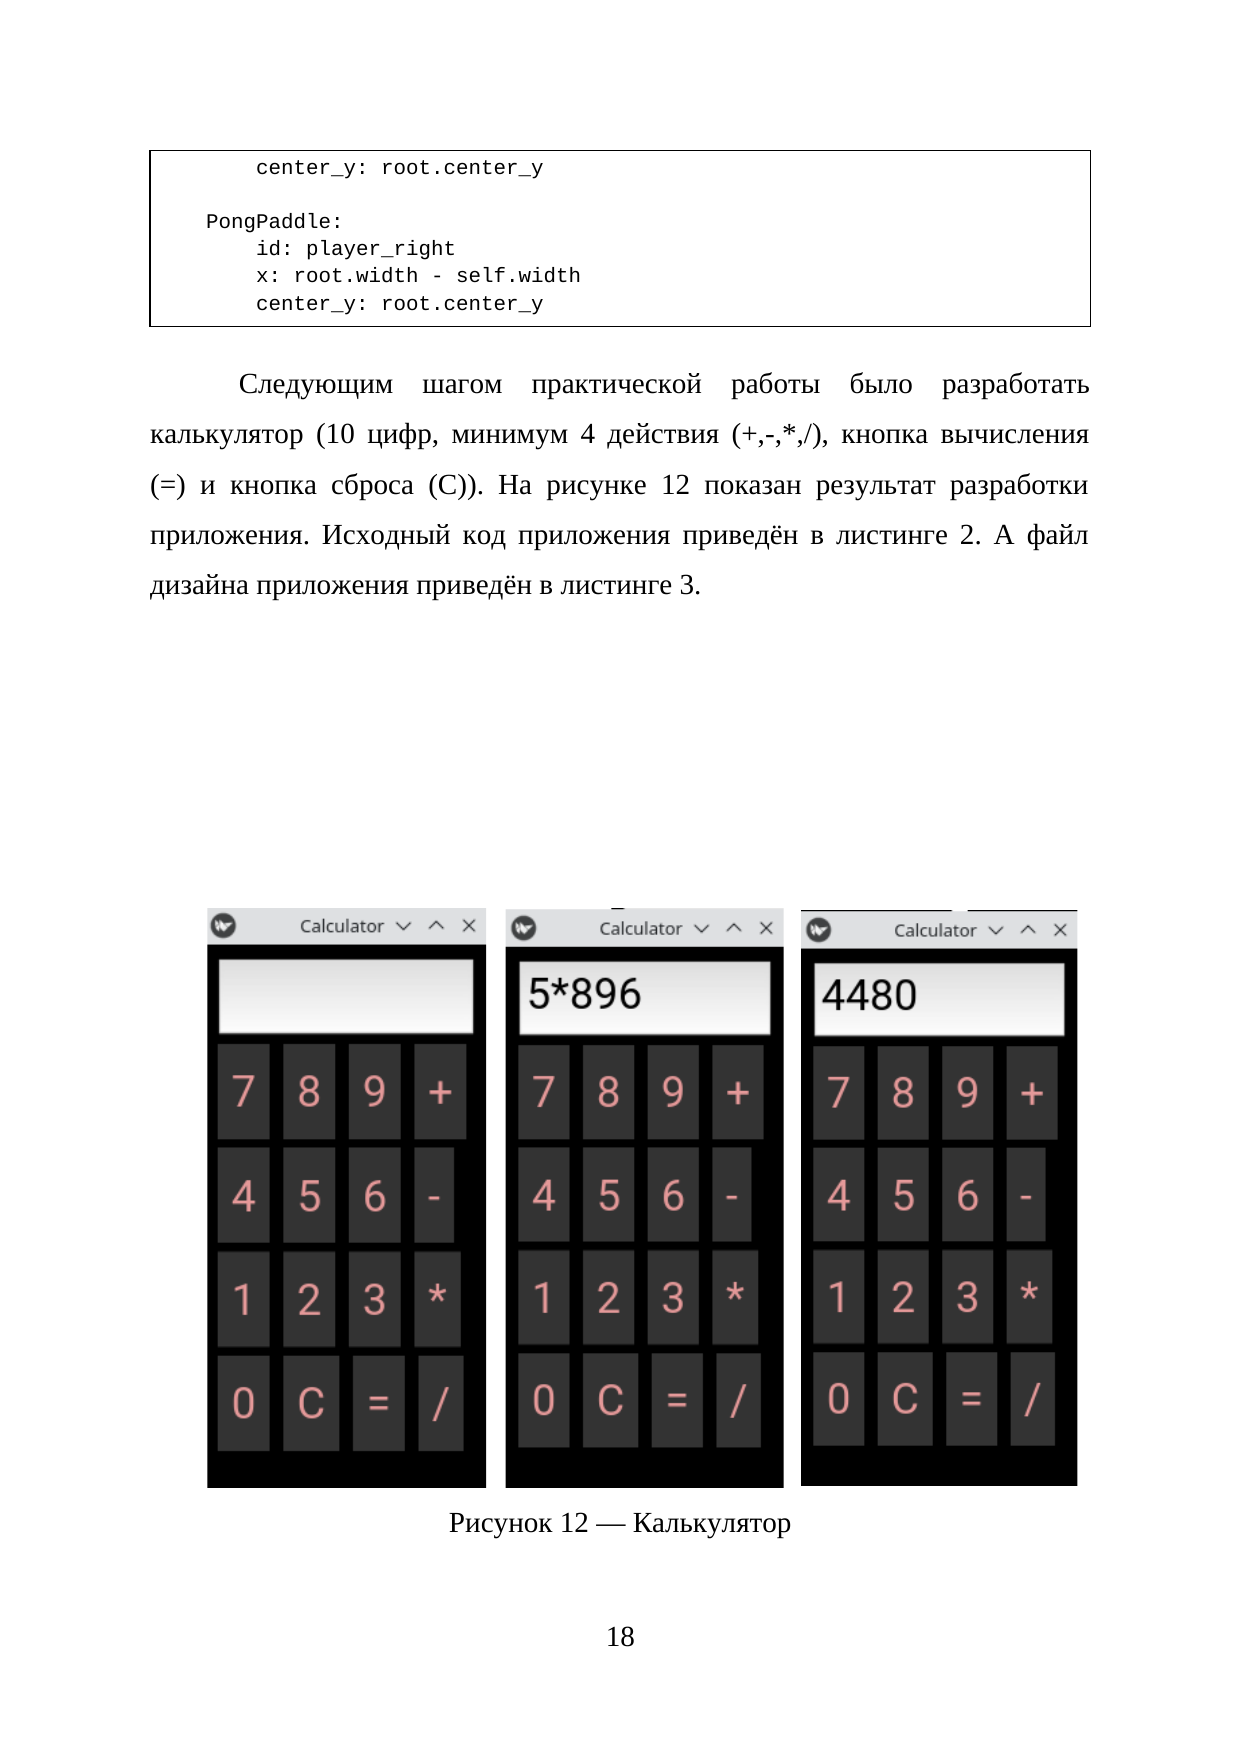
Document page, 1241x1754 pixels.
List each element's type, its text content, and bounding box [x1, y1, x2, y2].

text Следующим шагом практической работы было разработать калькулятор (10 цифр, минимум 4 действия (+,-,*,/), кнопка вычисления (=) и кнопка сброса (С)). На рисунке 12 показан результат разработки приложения. Исходный код приложения приведён в листинге 2. А файл дизайна приложения приведён в листинге 3. [150, 366, 1090, 601]
table_header center_y: root.center_y PongPaddle: id: player_right x: root.width - self.width center_y: root.center_y [151, 151, 1090, 326]
text Рисунок 12 — Калькулятор [150, 909, 1090, 1538]
picture [505, 908, 784, 1488]
picture [207, 908, 487, 1488]
picture [801, 910, 1078, 1486]
